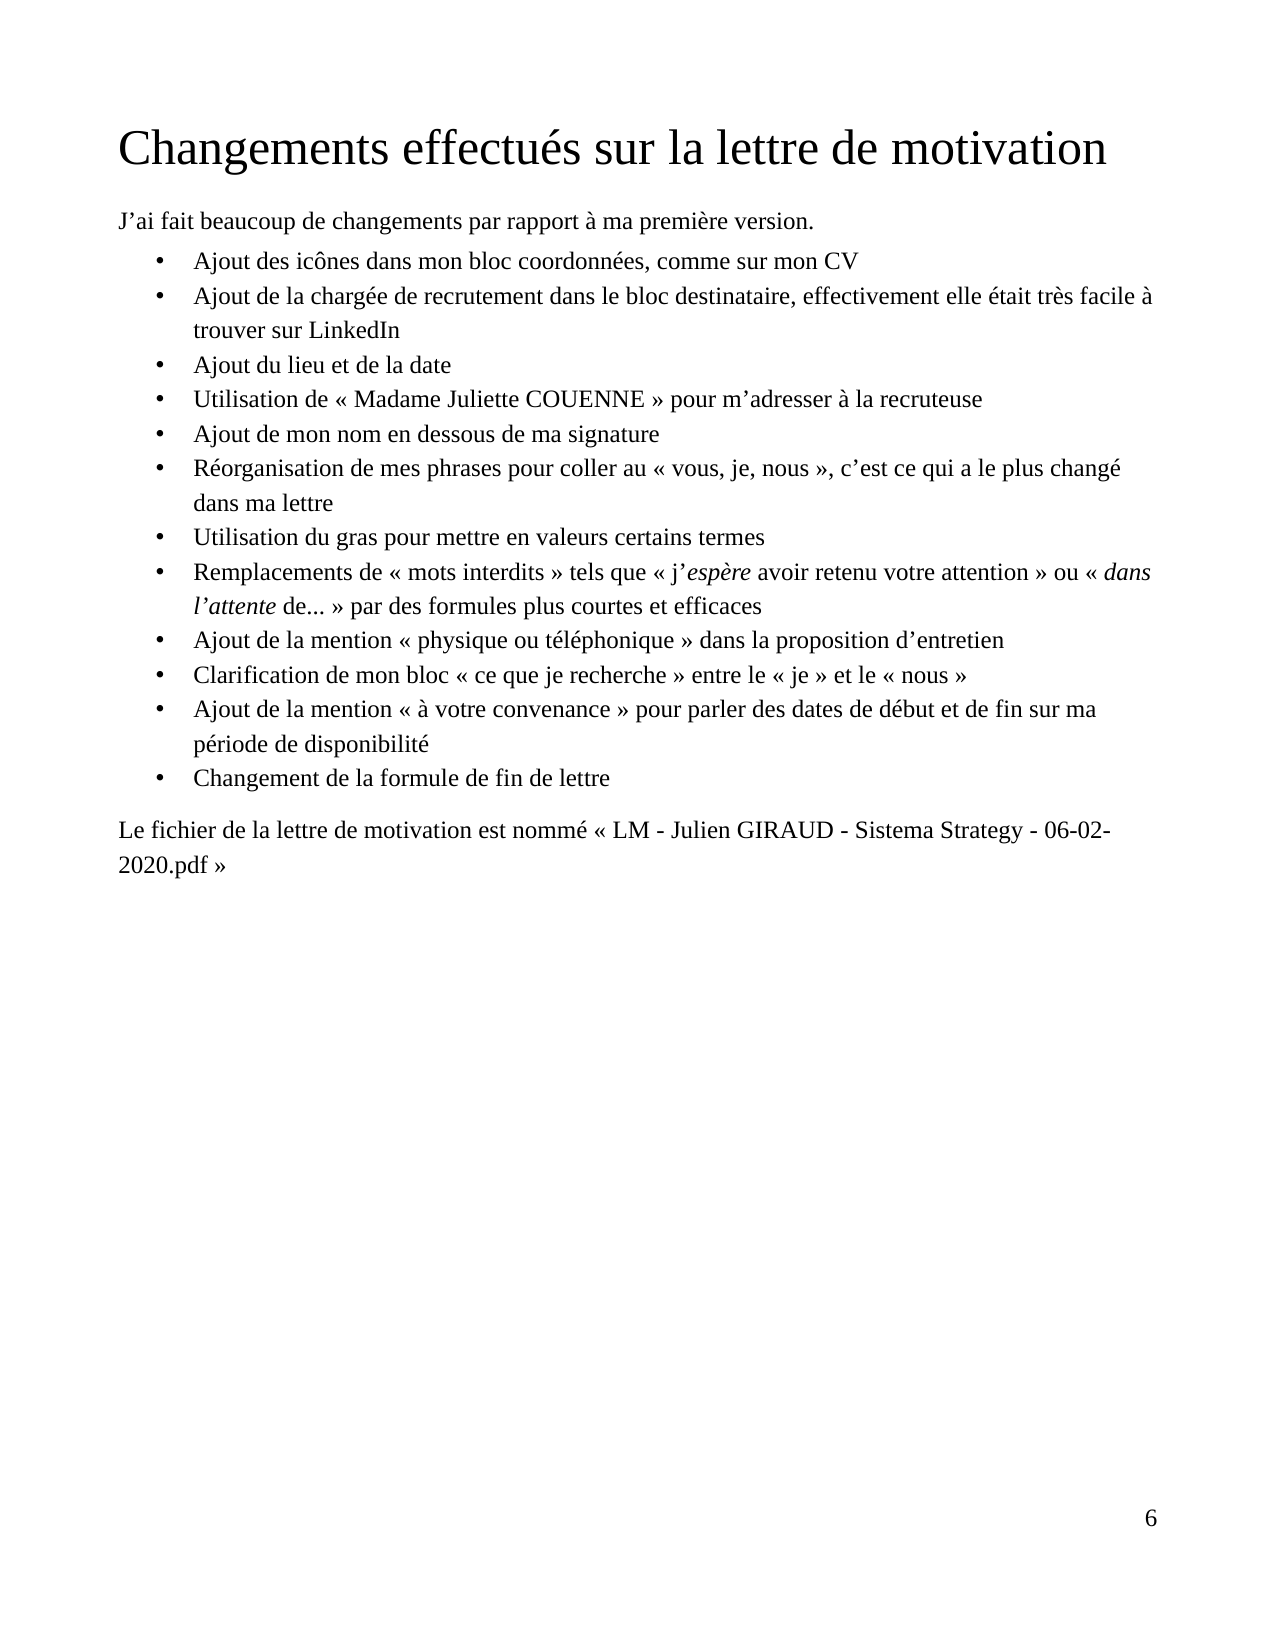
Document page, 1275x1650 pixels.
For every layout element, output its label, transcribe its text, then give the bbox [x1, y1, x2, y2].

list Utilisation du gras pour mettre en valeurs certains termes [156, 522, 1157, 551]
list Utilisation de « Madame Juliette COUENNE » pour m’adresser à la recruteuse [156, 384, 1157, 413]
list Ajout des icônes dans mon bloc coordonnées, comme sur mon CV [156, 246, 1157, 275]
text J’ai fait beaucoup de changements par rapport à ma première version. [118, 206, 1157, 234]
list Réorganisation de mes phrases pour coller au « vous, je, nous », c’est ce qui a le plus changé dans ma lettre [156, 453, 1157, 516]
list Remplacements de « mots interdits » tels que « j’espère avoir retenu votre attention » ou « dans l’attente de... » par des formules plus courtes et efficaces [156, 557, 1157, 620]
list Ajout de mon nom en dessous de ma signature [156, 419, 1157, 447]
list Ajout du lieu et de la date [156, 350, 1157, 378]
list Ajout de la mention « à votre convenance » pour parler des dates de début et de fin sur ma période de disponibilité [156, 694, 1157, 758]
list Clarification de mon bloc « ce que je recherche » entre le « je » et le « nous » [156, 660, 1157, 689]
list Ajout de la chargée de recrutement dans le bloc destinataire, effectivement elle était très facile à trouver sur LinkedIn [156, 281, 1157, 344]
list Changement de la formule de fin de lettre [156, 763, 1157, 792]
subtitle Changements effectués sur la lettre de motivation [118, 118, 1157, 176]
text Le fichier de la lettre de motivation est nommé « LM - Julien GIRAUD - Sistema Strategy - 06-02-2020.pdf » [118, 816, 1157, 879]
list Ajout de la mention « physique ou téléphonique » dans la proposition d’entretien [156, 626, 1157, 654]
